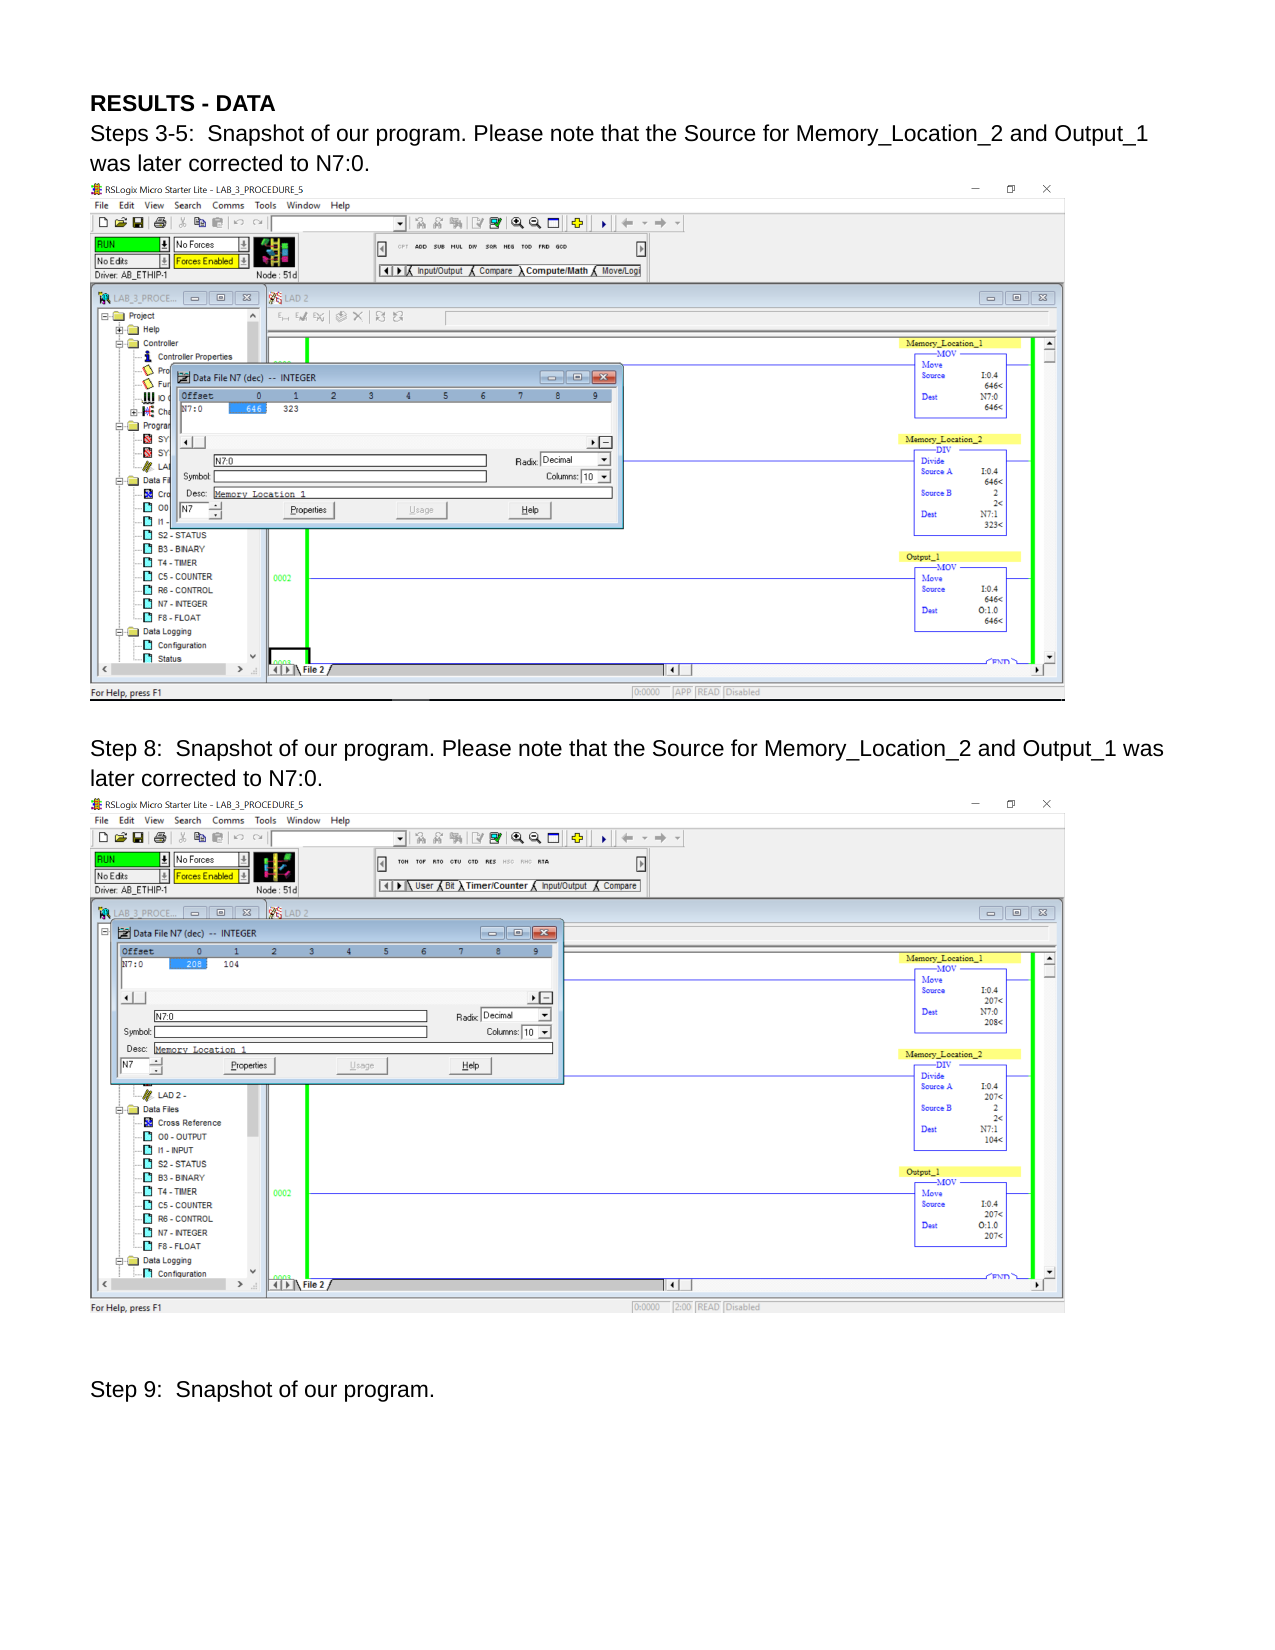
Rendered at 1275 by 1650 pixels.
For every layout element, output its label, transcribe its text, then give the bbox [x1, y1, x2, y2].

text RESULTS - DATA [90, 90, 1185, 116]
text Step 8: Snapshot of our program. Please note that the Source for Memory_Location_2 and Output_1 was later corrected to N7:0. [90, 735, 1185, 791]
text Step 9: Snapshot of our program. [90, 1376, 1185, 1403]
text Steps 3-5: Snapshot of our program. Please note that the Source for Memory_Location_2 and Output_1 was later corrected to N7:0. [90, 120, 1185, 177]
